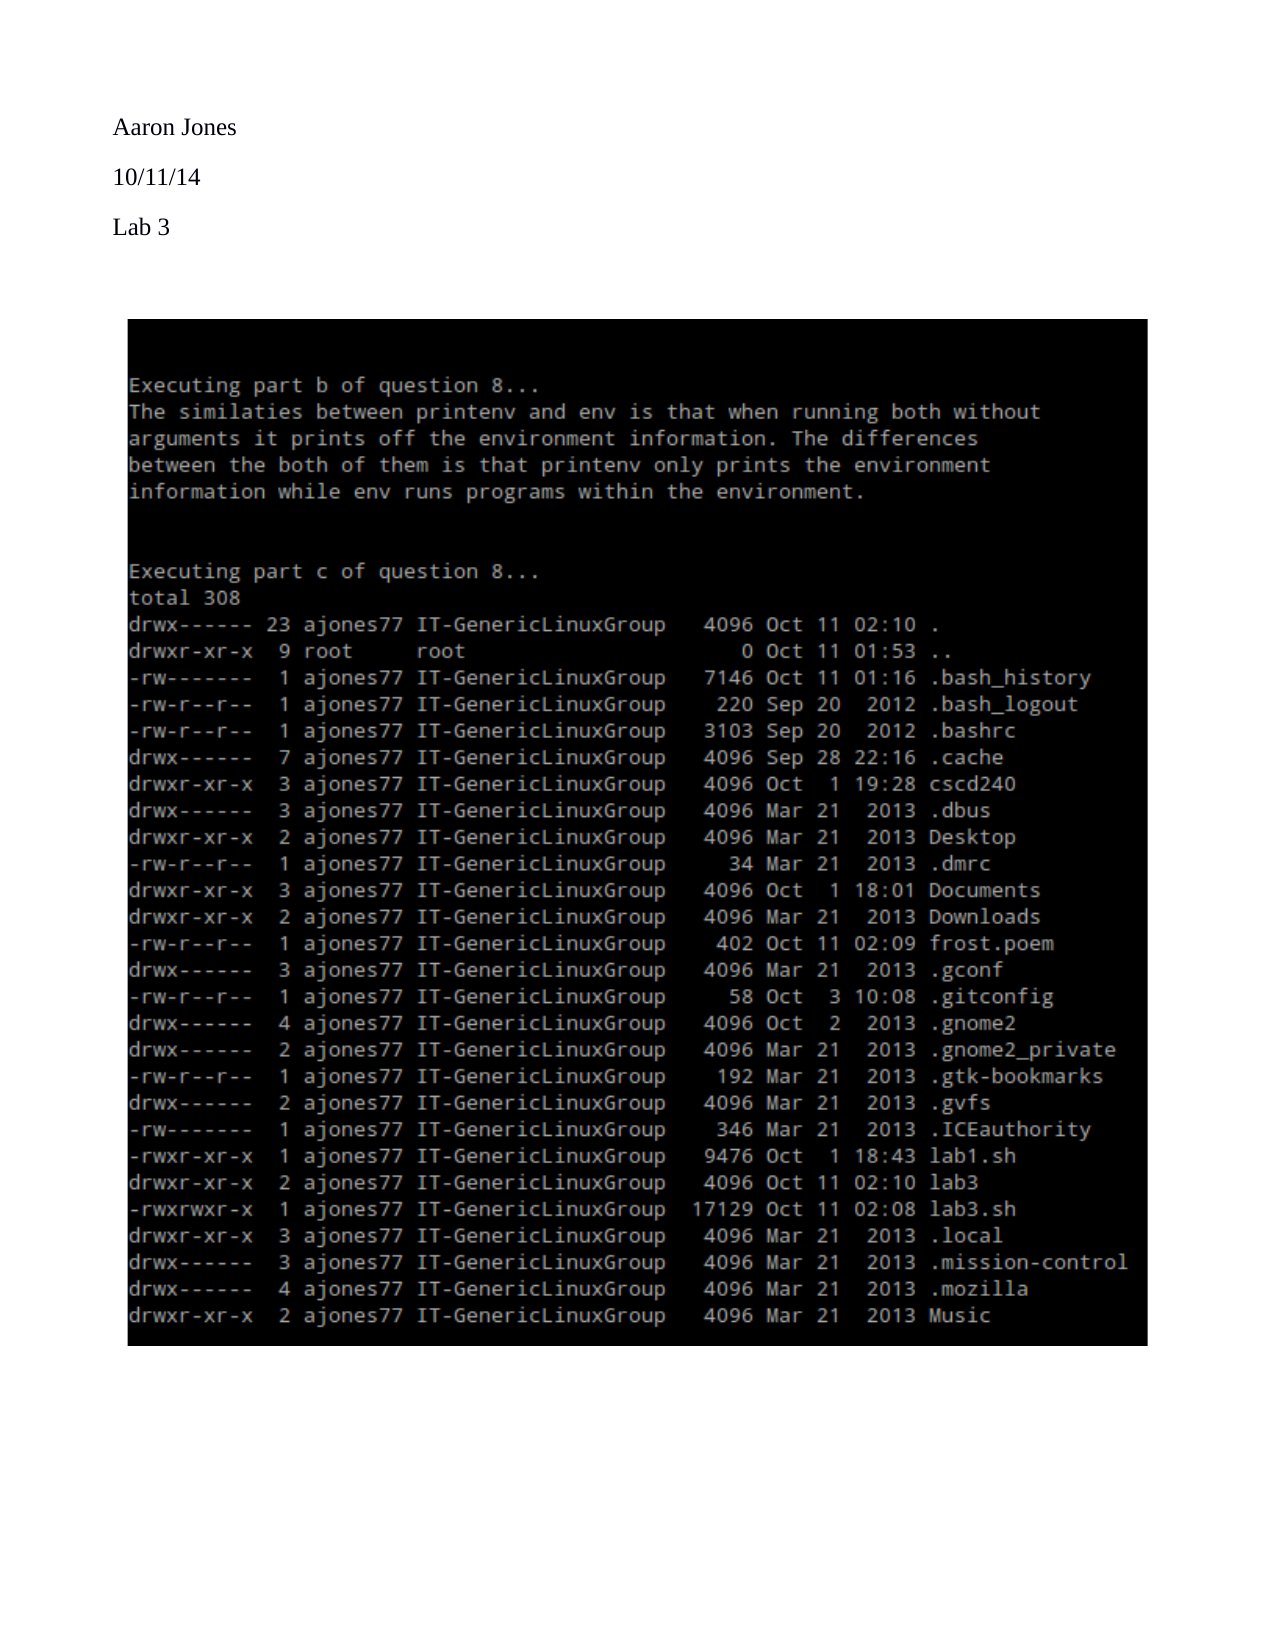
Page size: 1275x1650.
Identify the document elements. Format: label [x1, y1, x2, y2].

picture [127, 319, 1148, 1346]
